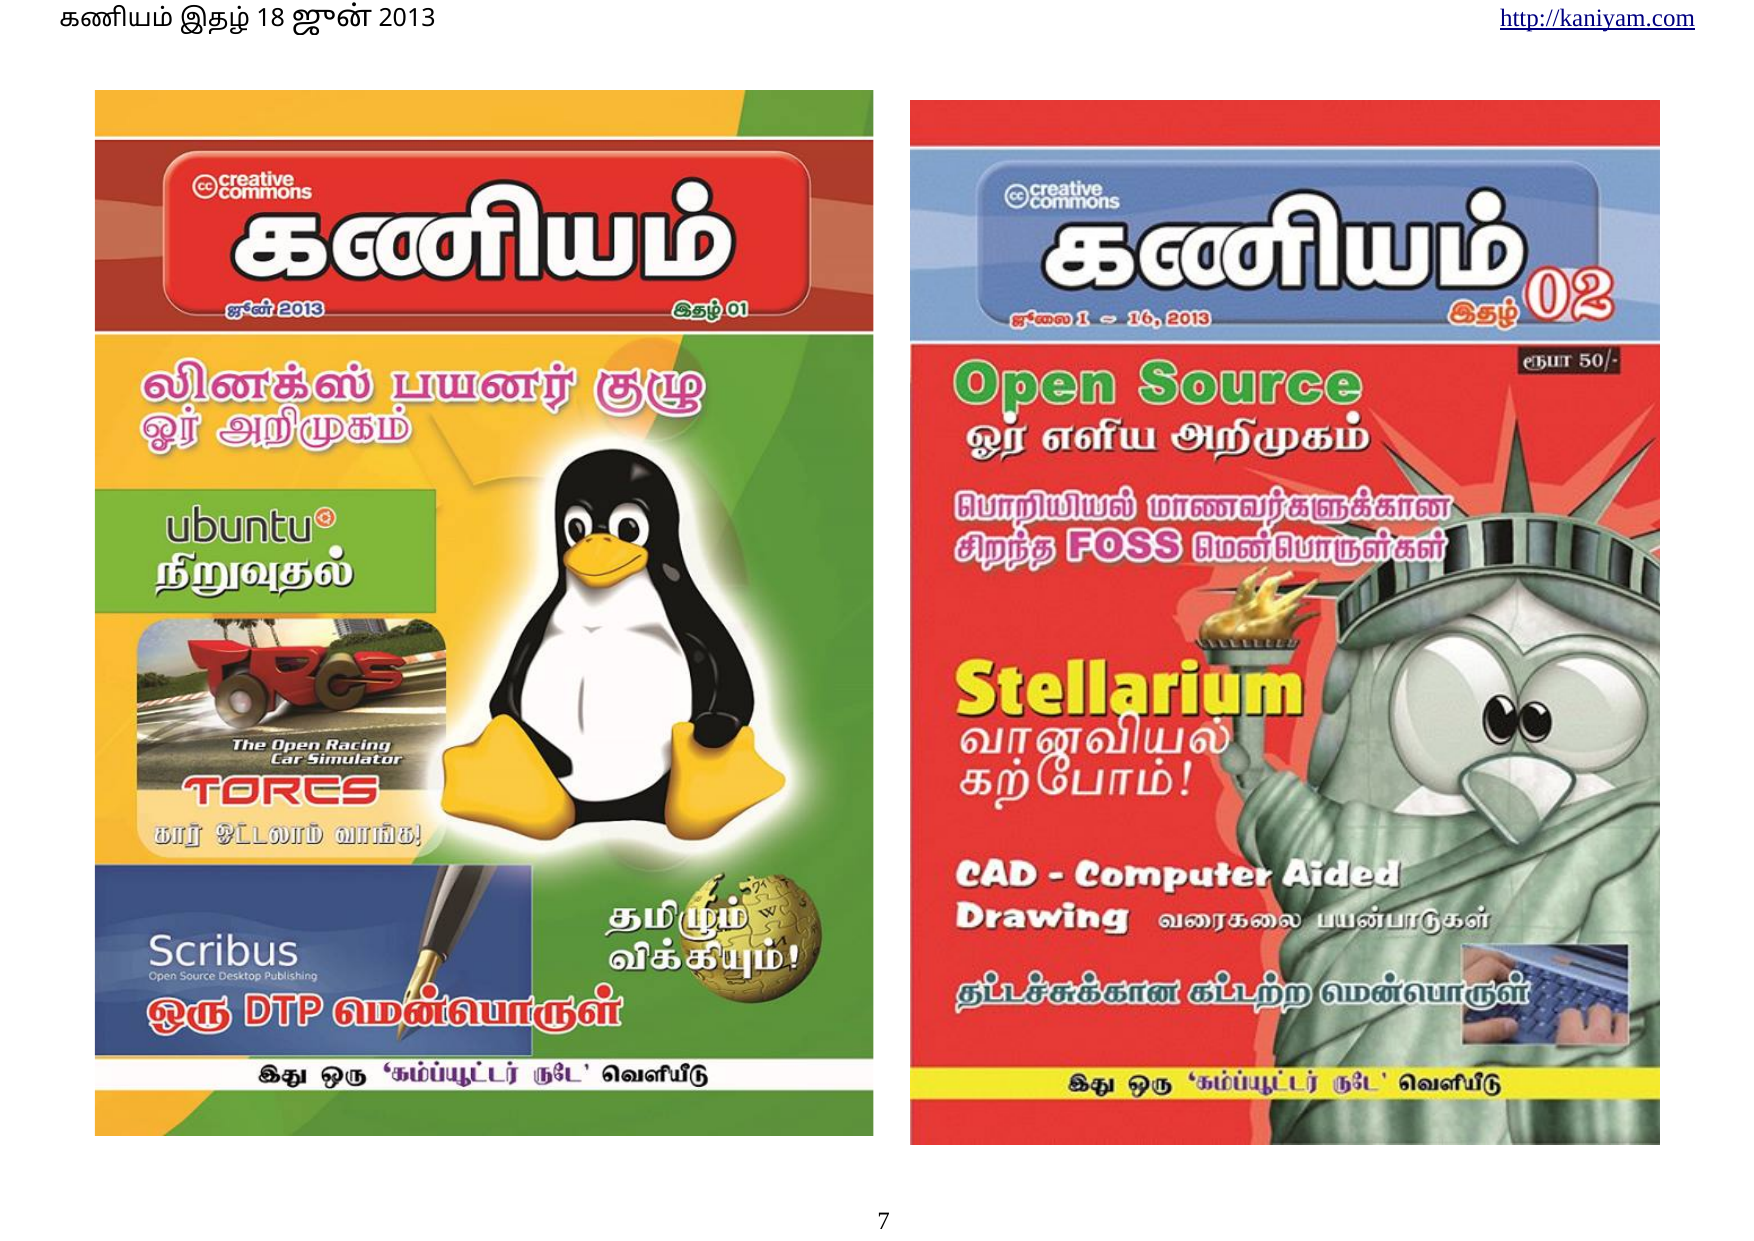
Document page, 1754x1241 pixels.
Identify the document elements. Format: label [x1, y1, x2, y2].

picture [94, 90, 874, 1136]
picture [910, 100, 1660, 1145]
